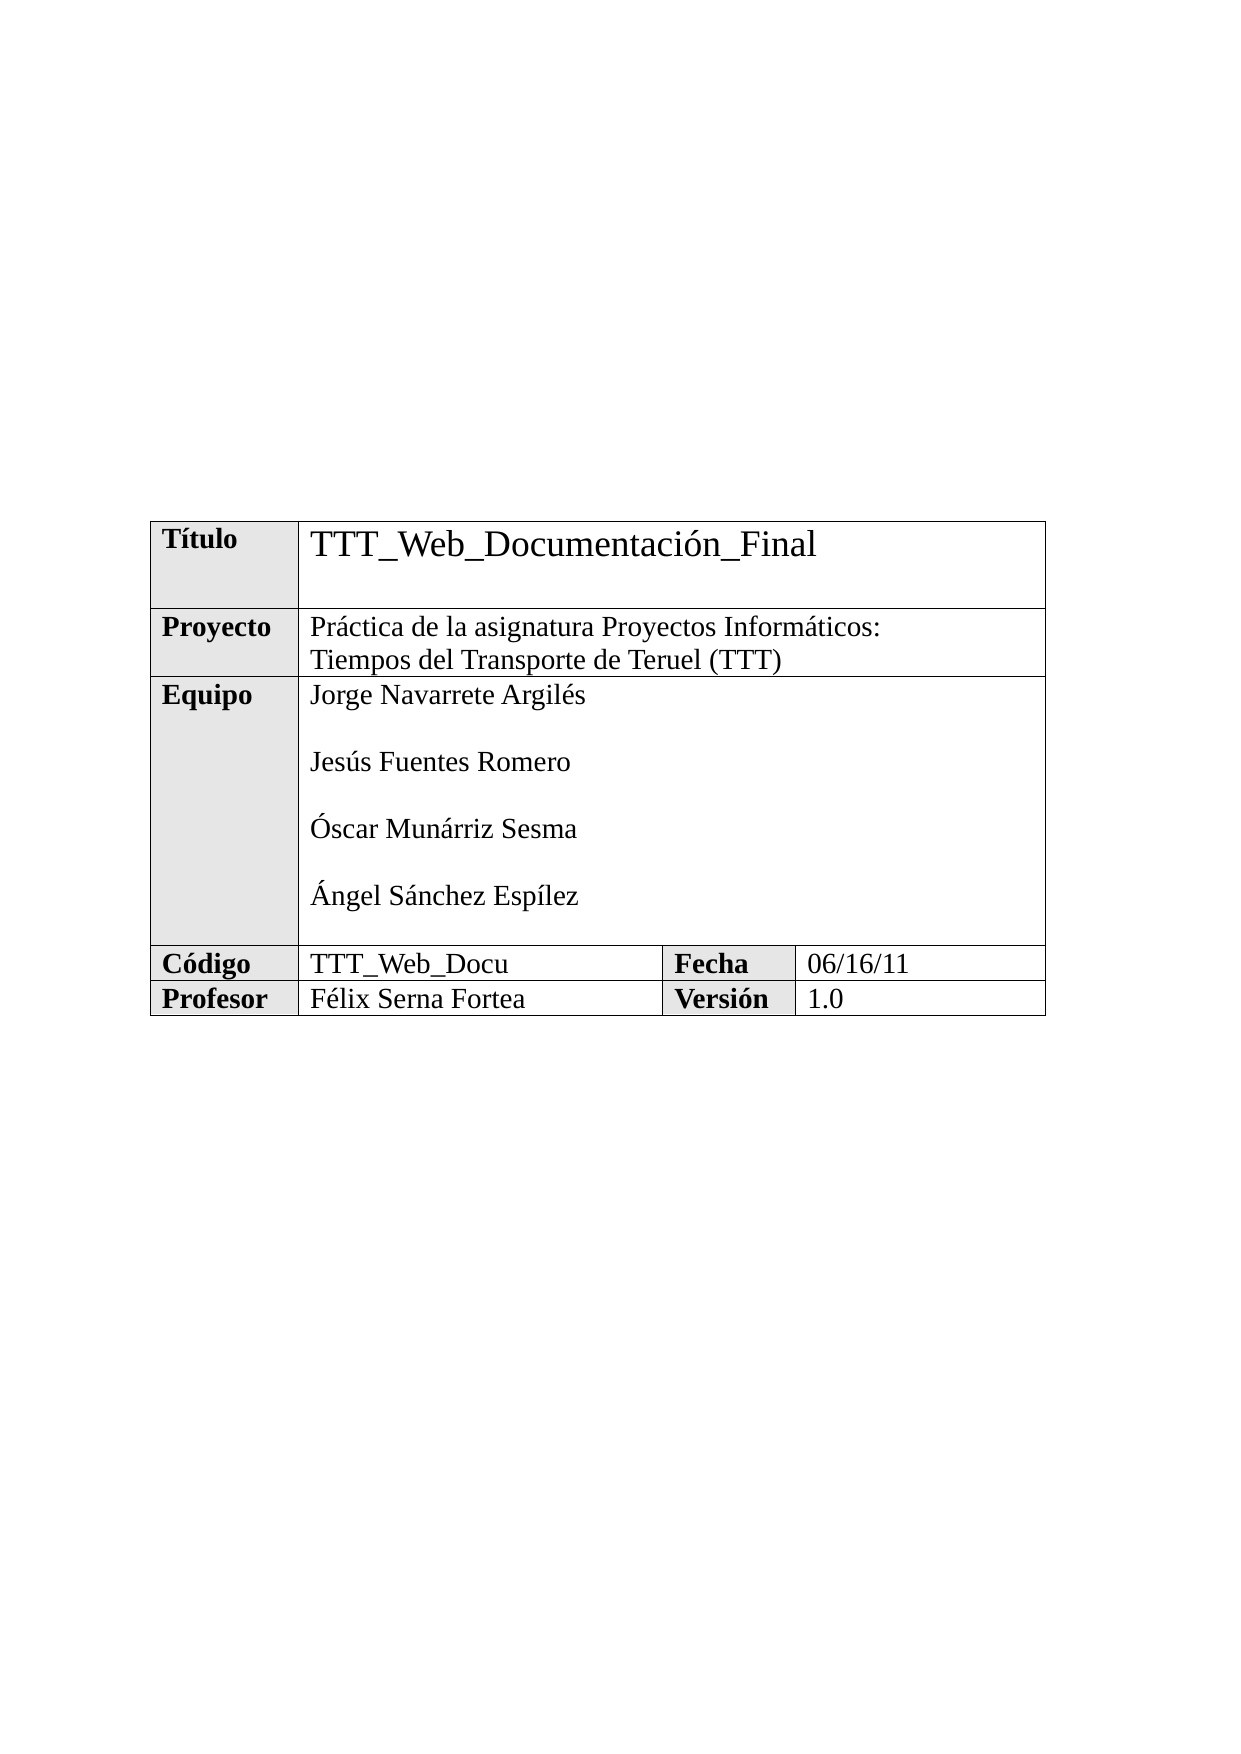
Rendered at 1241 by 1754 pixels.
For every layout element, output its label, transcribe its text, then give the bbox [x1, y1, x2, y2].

table_cell Jorge Navarrete Argilés Jesús Fuentes Romero Óscar Munárriz Sesma Ángel Sánchez Espílez [299, 677, 1045, 945]
table_cell TTT_Web_Docu [299, 946, 662, 980]
table_header Título [151, 522, 298, 608]
table_cell Profesor [151, 981, 298, 1014]
table_cell Proyecto [151, 609, 298, 676]
table_cell Práctica de la asignatura Proyectos Informáticos: Tiempos del Transporte de Teruel (TTT) [299, 609, 1045, 676]
table_cell Código [151, 946, 298, 980]
table_cell 1.0 [796, 981, 1045, 1014]
table_header TTT_Web_Documentación_Final [299, 522, 1045, 608]
table_cell Versión [663, 981, 795, 1014]
table_cell Félix Serna Fortea [299, 981, 662, 1014]
table_cell Equipo [151, 677, 298, 945]
table_cell 16/06/11 [796, 946, 1045, 980]
table_cell Fecha [663, 946, 795, 980]
